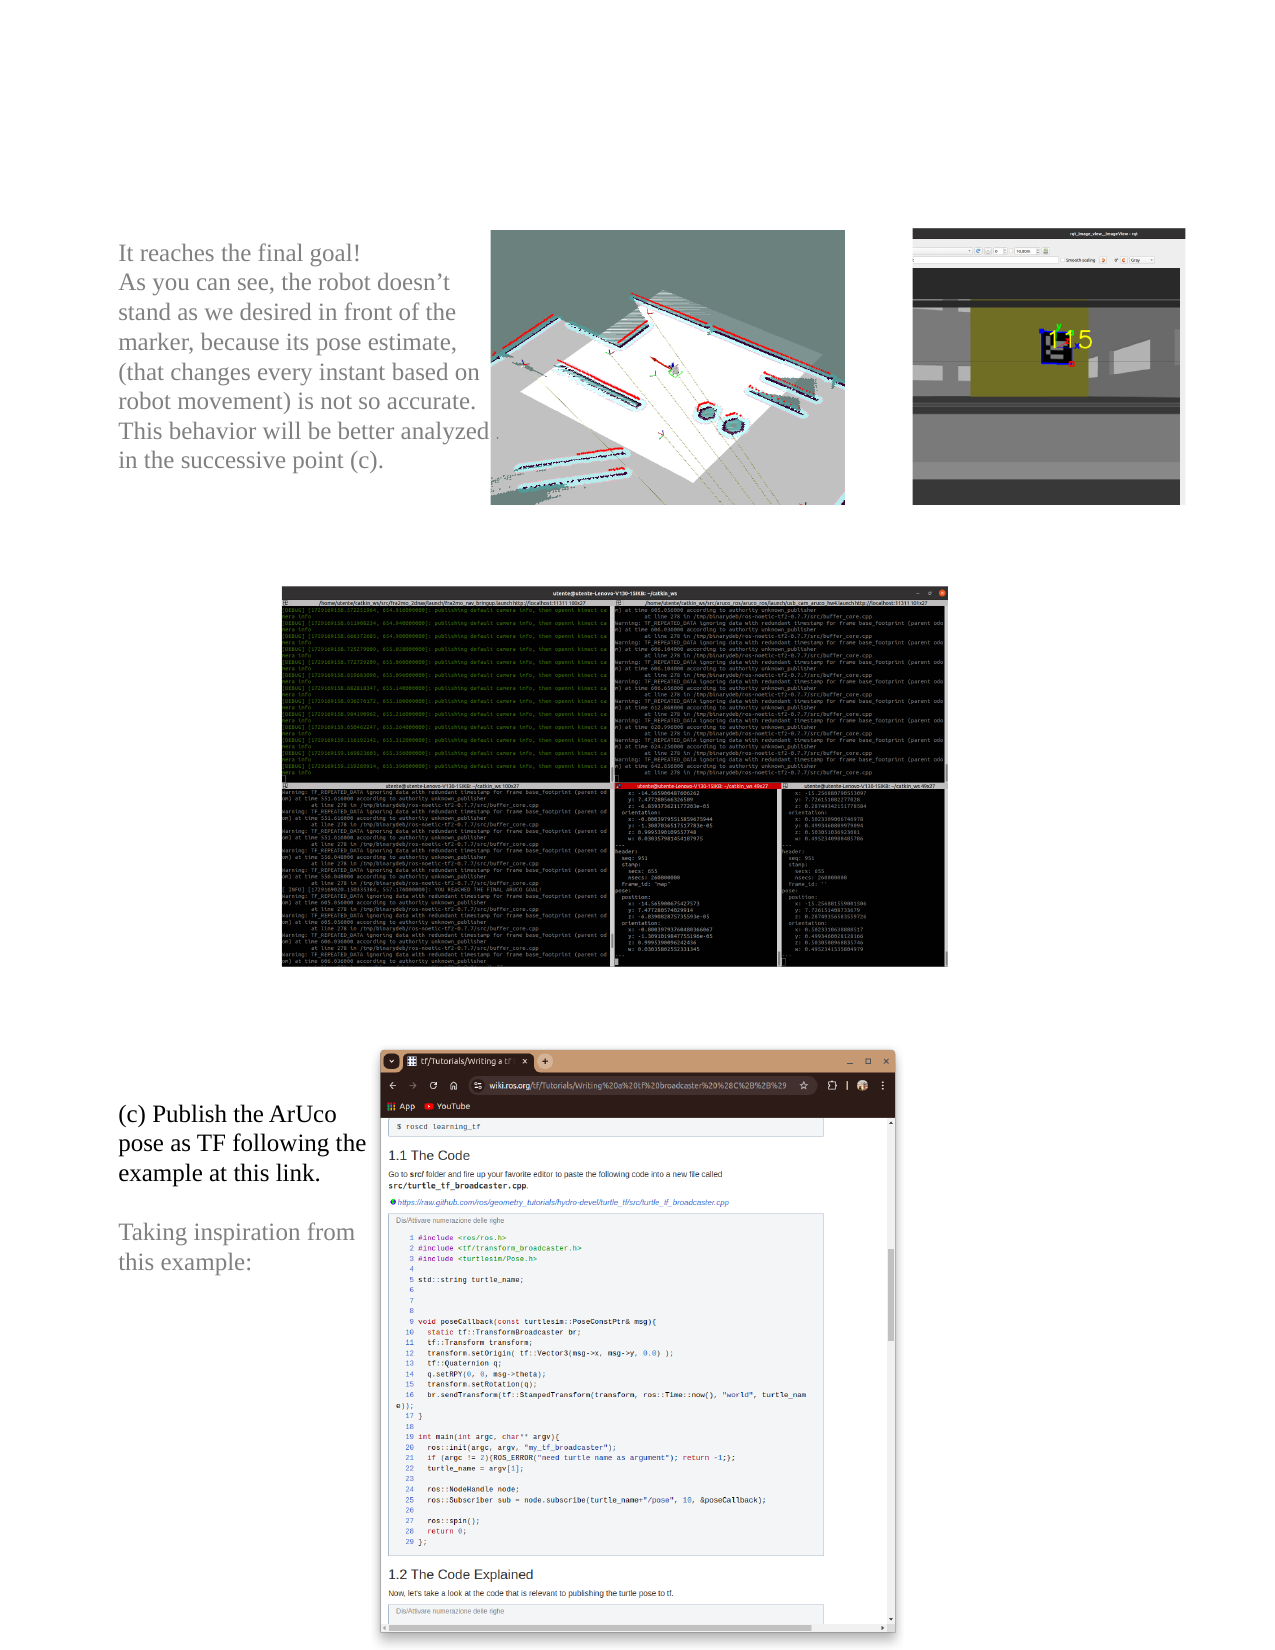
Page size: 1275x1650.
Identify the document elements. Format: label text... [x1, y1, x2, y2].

picture [912, 228, 1096, 505]
picture [503, 230, 729, 505]
text It reaches the final goal! [118, 237, 503, 267]
text As you can see, the robot doesn’t stand as we desired in front of the marker, because its pose estimate, (that changes every instant based on robot movement) is not so accurate. [118, 267, 503, 415]
text Taking inspiration from this example: [118, 1217, 371, 1276]
text [904, 1217, 1157, 1276]
text [1096, 267, 1157, 415]
picture [281, 586, 948, 967]
text [1096, 237, 1157, 267]
text [729, 415, 912, 474]
text [729, 237, 912, 267]
picture [371, 1044, 904, 1650]
text [1096, 415, 1157, 474]
text [729, 267, 912, 415]
text [904, 1098, 1157, 1187]
text This behavior will be better analyzed in the successive point (c). [118, 415, 503, 474]
text (c) Publish the ArUco pose as TF following the example at this link. [118, 1098, 371, 1187]
